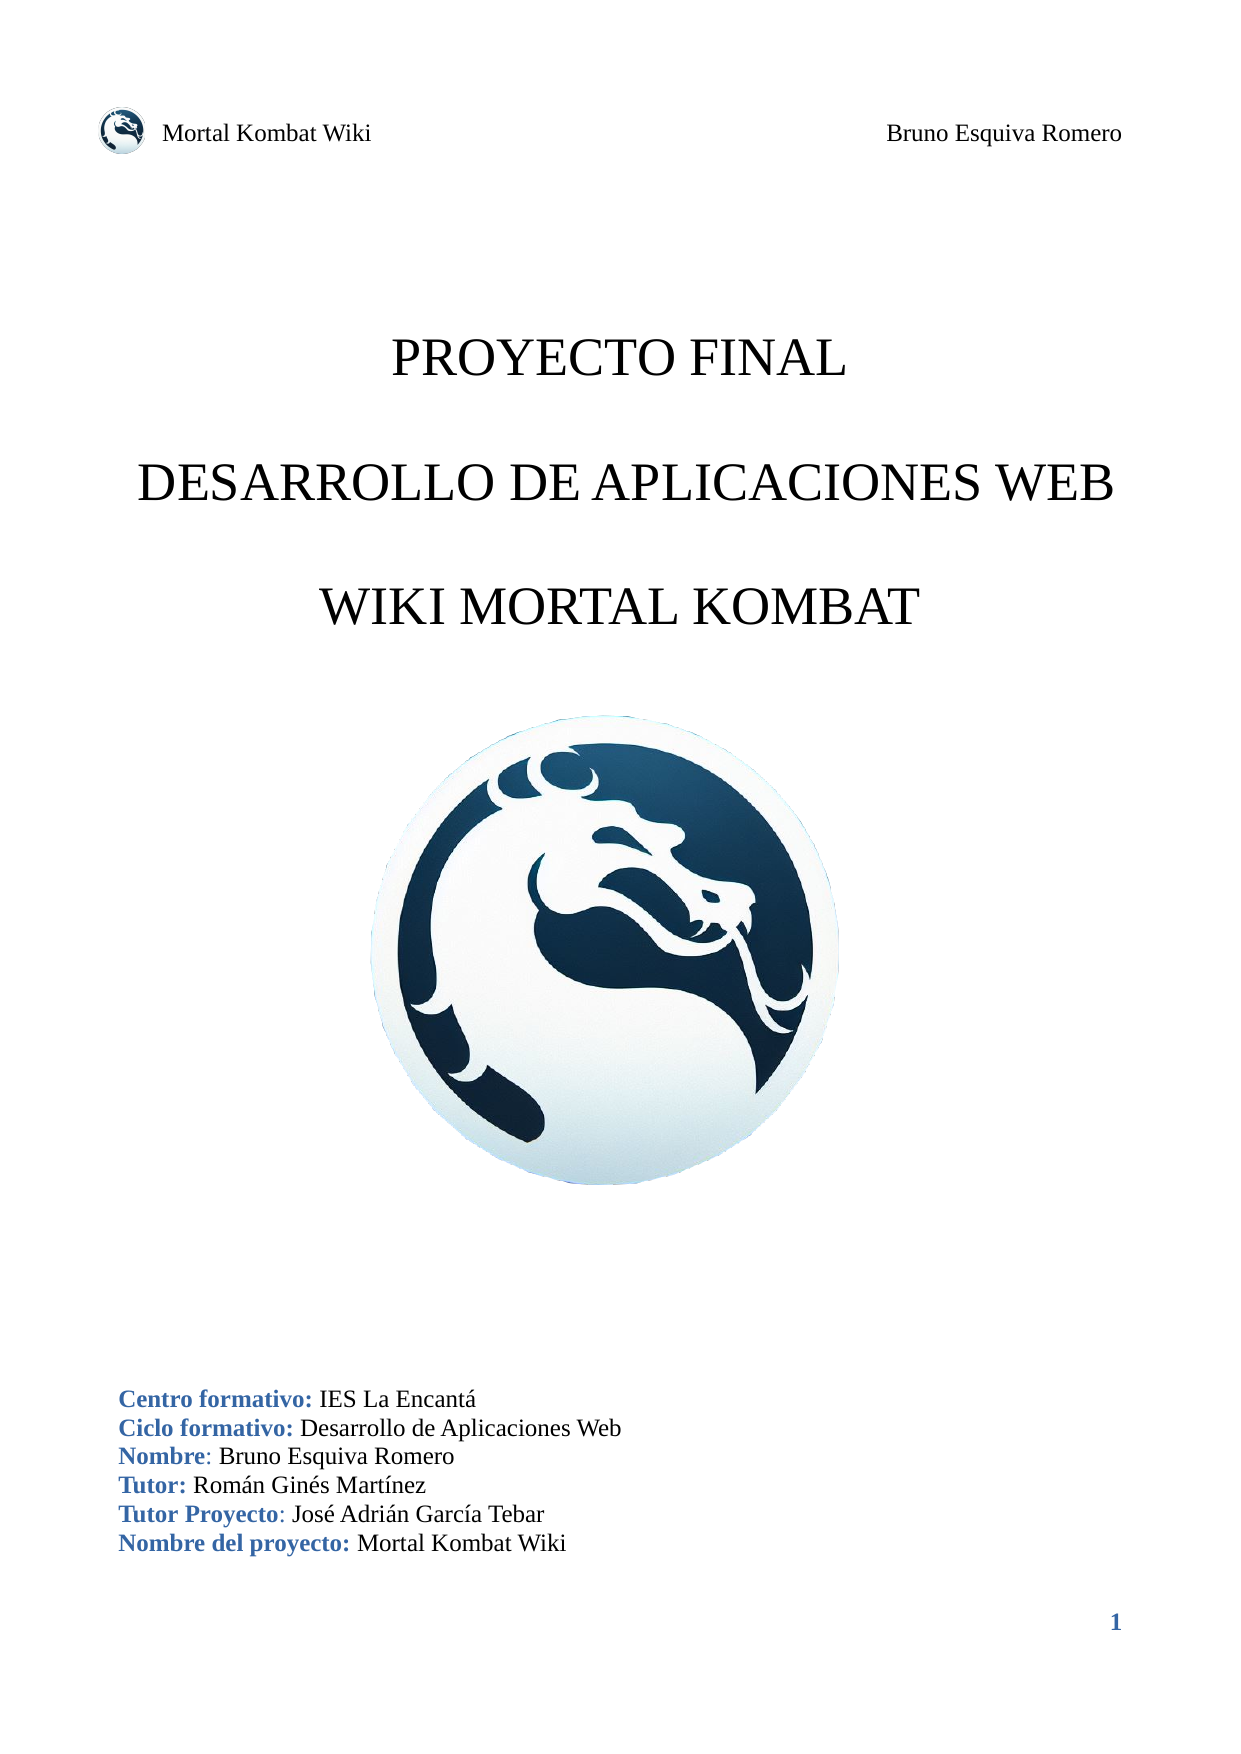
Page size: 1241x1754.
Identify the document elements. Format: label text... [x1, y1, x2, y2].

text Ciclo formativo: Desarrollo de Aplicaciones Web [118, 1413, 1122, 1441]
text DESARROLLO DE APLICACIONES WEB [118, 449, 1122, 512]
picture [370, 715, 839, 1185]
text Nombre: Bruno Esquiva Romero [118, 1441, 1122, 1470]
text Tutor Proyecto: José Adrián García Tebar [118, 1499, 1122, 1528]
text WIKI MORTAL KOMBAT [118, 574, 1122, 636]
text Tutor: Román Ginés Martínez [118, 1470, 1122, 1499]
text Centro formativo: IES La Encantá [118, 1384, 1122, 1413]
text Nombre del proyecto: Mortal Kombat Wiki [118, 1528, 1122, 1556]
picture [98, 107, 145, 154]
text PROYECTO FINAL [118, 325, 1122, 387]
